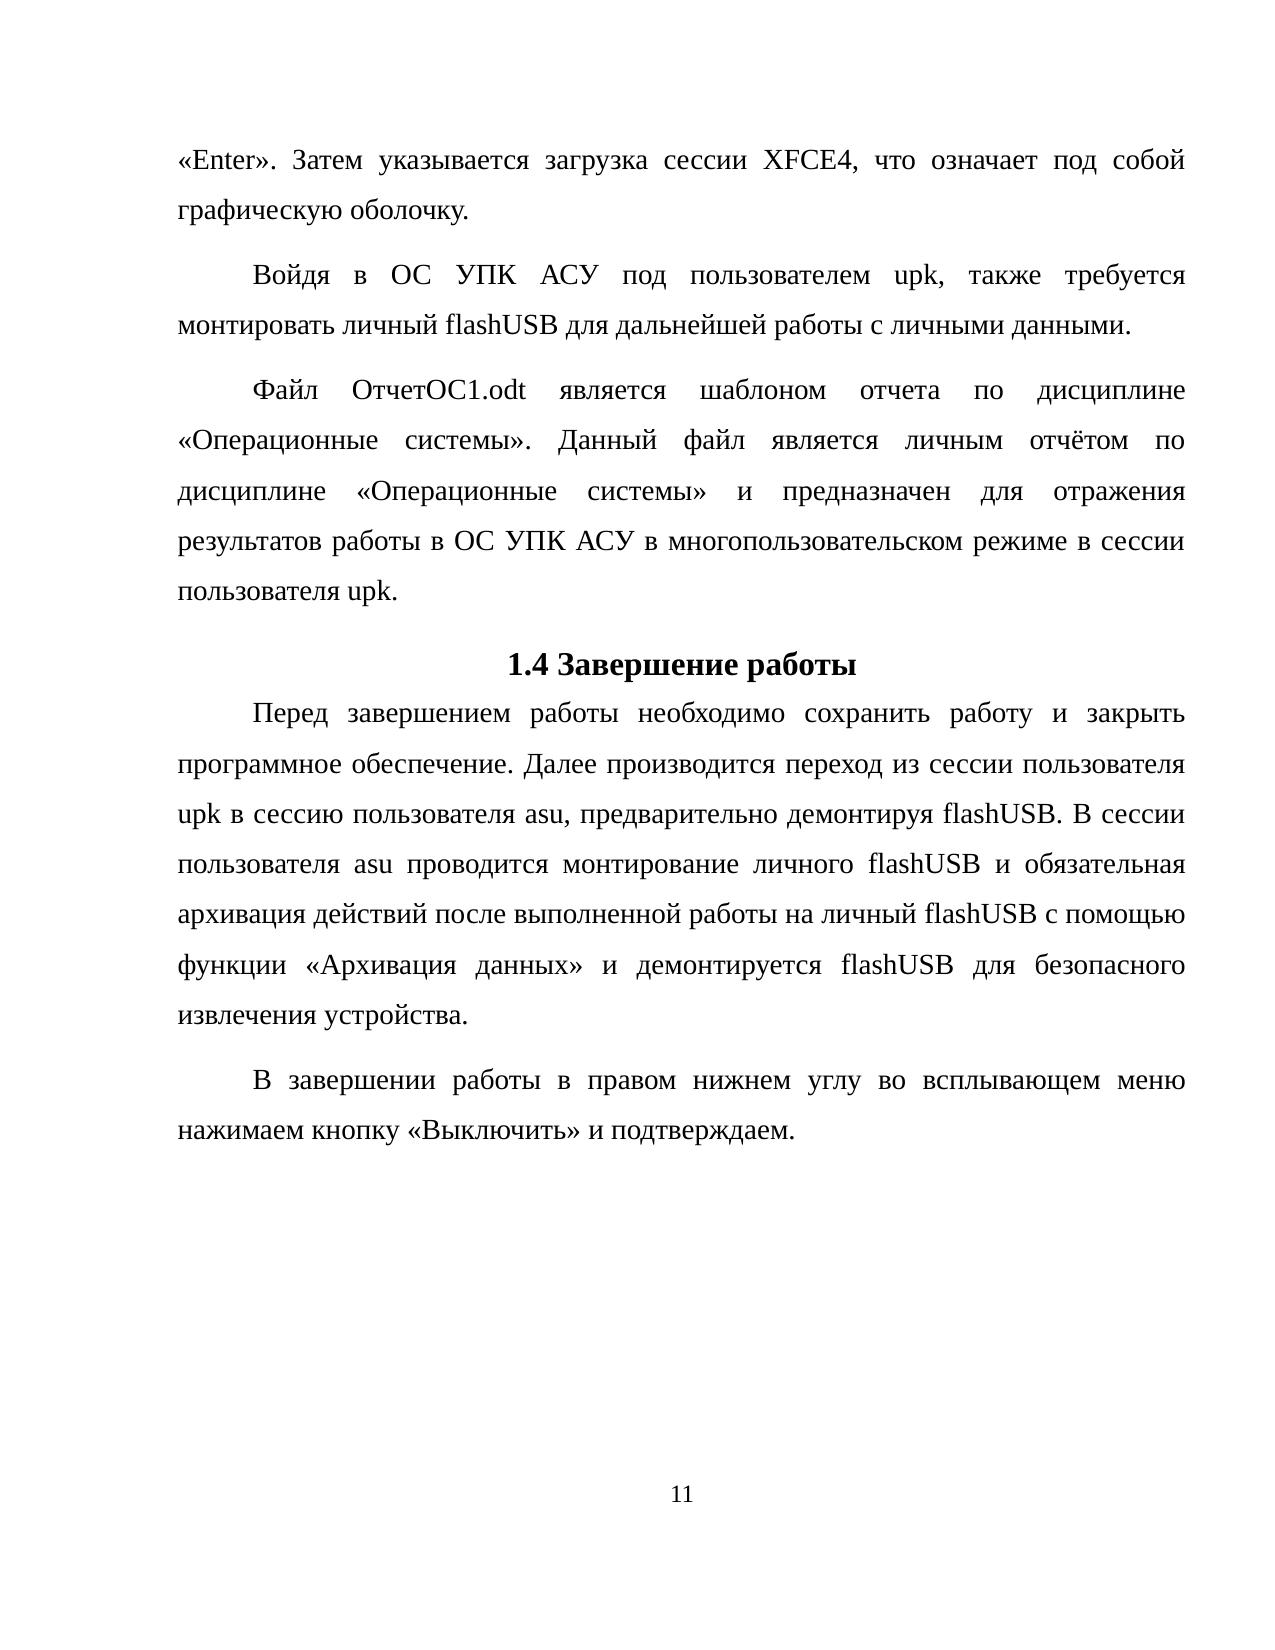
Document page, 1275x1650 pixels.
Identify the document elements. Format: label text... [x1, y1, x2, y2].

text Войдя в ОС УПК АСУ под пользователем upk, также требуется монтировать личный flashUSB для дальнейшей работы с личными данными. [177, 257, 1186, 341]
text «Enter». Затем указывается загрузка сессии XFCE4, что означает под собой графическую оболочку. [177, 142, 1186, 226]
text Файл ОтчетОС1.odt является шаблоном отчета по дисциплине «Операционные системы». Данный файл является личным отчётом по дисциплине «Операционные системы» и предназначен для отражения результатов работы в ОС УПК АСУ в многопользовательском режиме в сессии пользователя upk. [177, 372, 1186, 607]
text В завершении работы в правом нижнем углу во всплывающем меню нажимаем кнопку «Выключить» и подтверждаем. [177, 1062, 1186, 1146]
text Перед завершением работы необходимо сохранить работу и закрыть программное обеспечение. Далее производится переход из сессии пользователя upk в сессию пользователя asu, предварительно демонтируя flashUSB. В сессии пользователя asu проводится монтирование личного flashUSB и обязательная архивация действий после выполненной работы на личный flashUSB с помощью функции «Архивация данных» и демонтируется flashUSB для безопасного извлечения устройства. [177, 695, 1186, 1031]
subtitle 1.4 Завершение работы [177, 644, 1186, 683]
